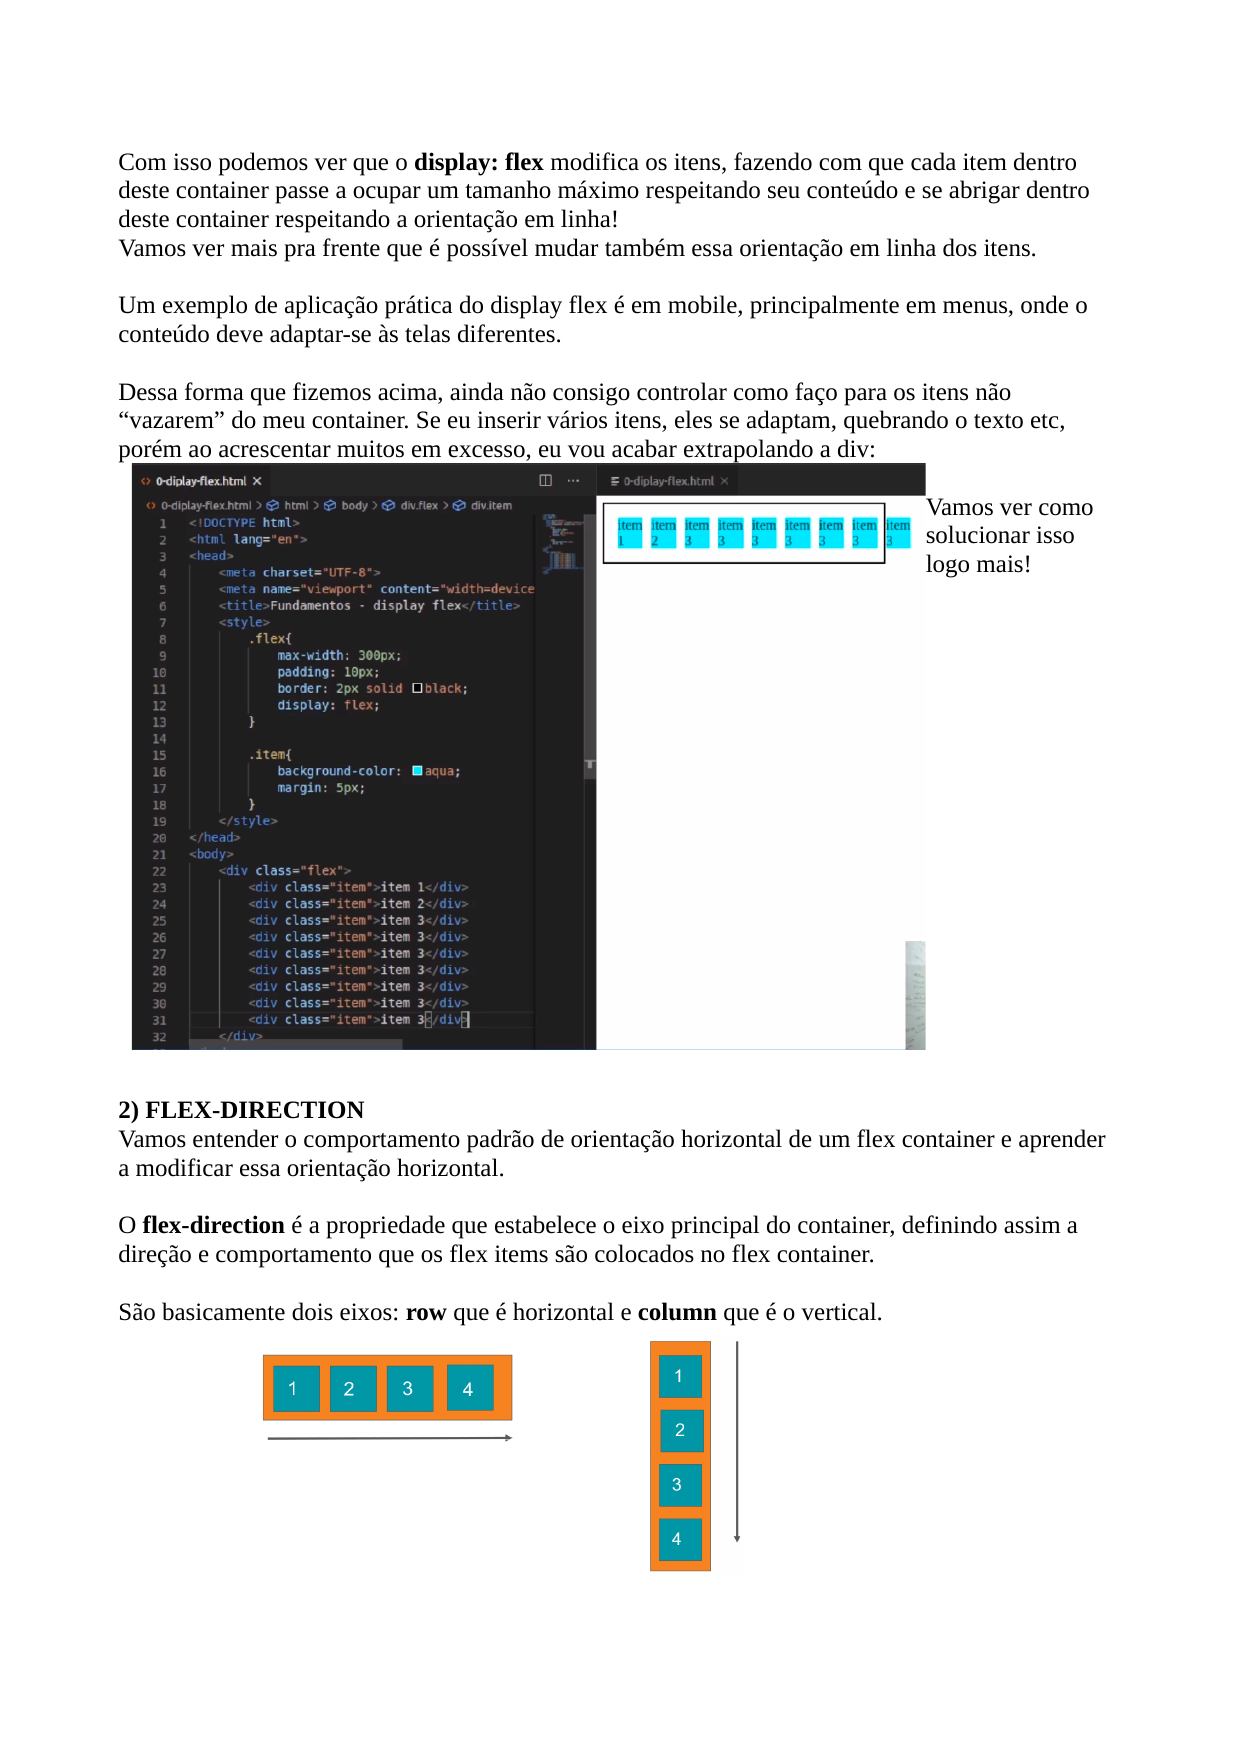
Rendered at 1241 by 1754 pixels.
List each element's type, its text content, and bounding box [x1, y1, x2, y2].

text [118, 492, 131, 578]
text São basicamente dois eixos: row que é horizontal e column que é o vertical. [118, 1297, 1122, 1326]
text O flex-direction é a propriedade que estabelece o eixo principal do container, definindo assim a direção e comportamento que os flex items são colocados no flex container. [118, 1211, 1122, 1268]
picture [259, 1345, 519, 1447]
text Com isso podemos ver que o display: flex modifica os itens, fazendo com que cada item dentro deste container passe a ocupar um tamanho máximo respeitando seu conteúdo e se abrigar dentro deste container respeitando a orientação em linha! Vamos ver mais pra frente que é possível mudar também essa orientação em linha dos itens. [118, 147, 1122, 262]
picture [131, 463, 926, 1050]
text Vamos ver como solucionar isso logo mais! [926, 492, 1122, 578]
text Dessa forma que fizemos acima, ainda não consigo controlar como faço para os itens não “vazarem” do meu container. Se eu inserir vários itens, eles se adaptam, quebrando o texto etc, porém ao acrescentar muitos em excesso, eu vou acabar extrapolando a div: [118, 377, 1122, 463]
text 2) FLEX-DIRECTION [118, 1096, 1122, 1124]
text Um exemplo de aplicação prática do display flex é em mobile, principalmente em menus, onde o conteúdo deve adaptar-se às telas diferentes. [118, 291, 1122, 348]
text Vamos entender o comportamento padrão de orientação horizontal de um flex container e aprender a modificar essa orientação horizontal. [118, 1124, 1122, 1182]
picture [646, 1334, 747, 1578]
